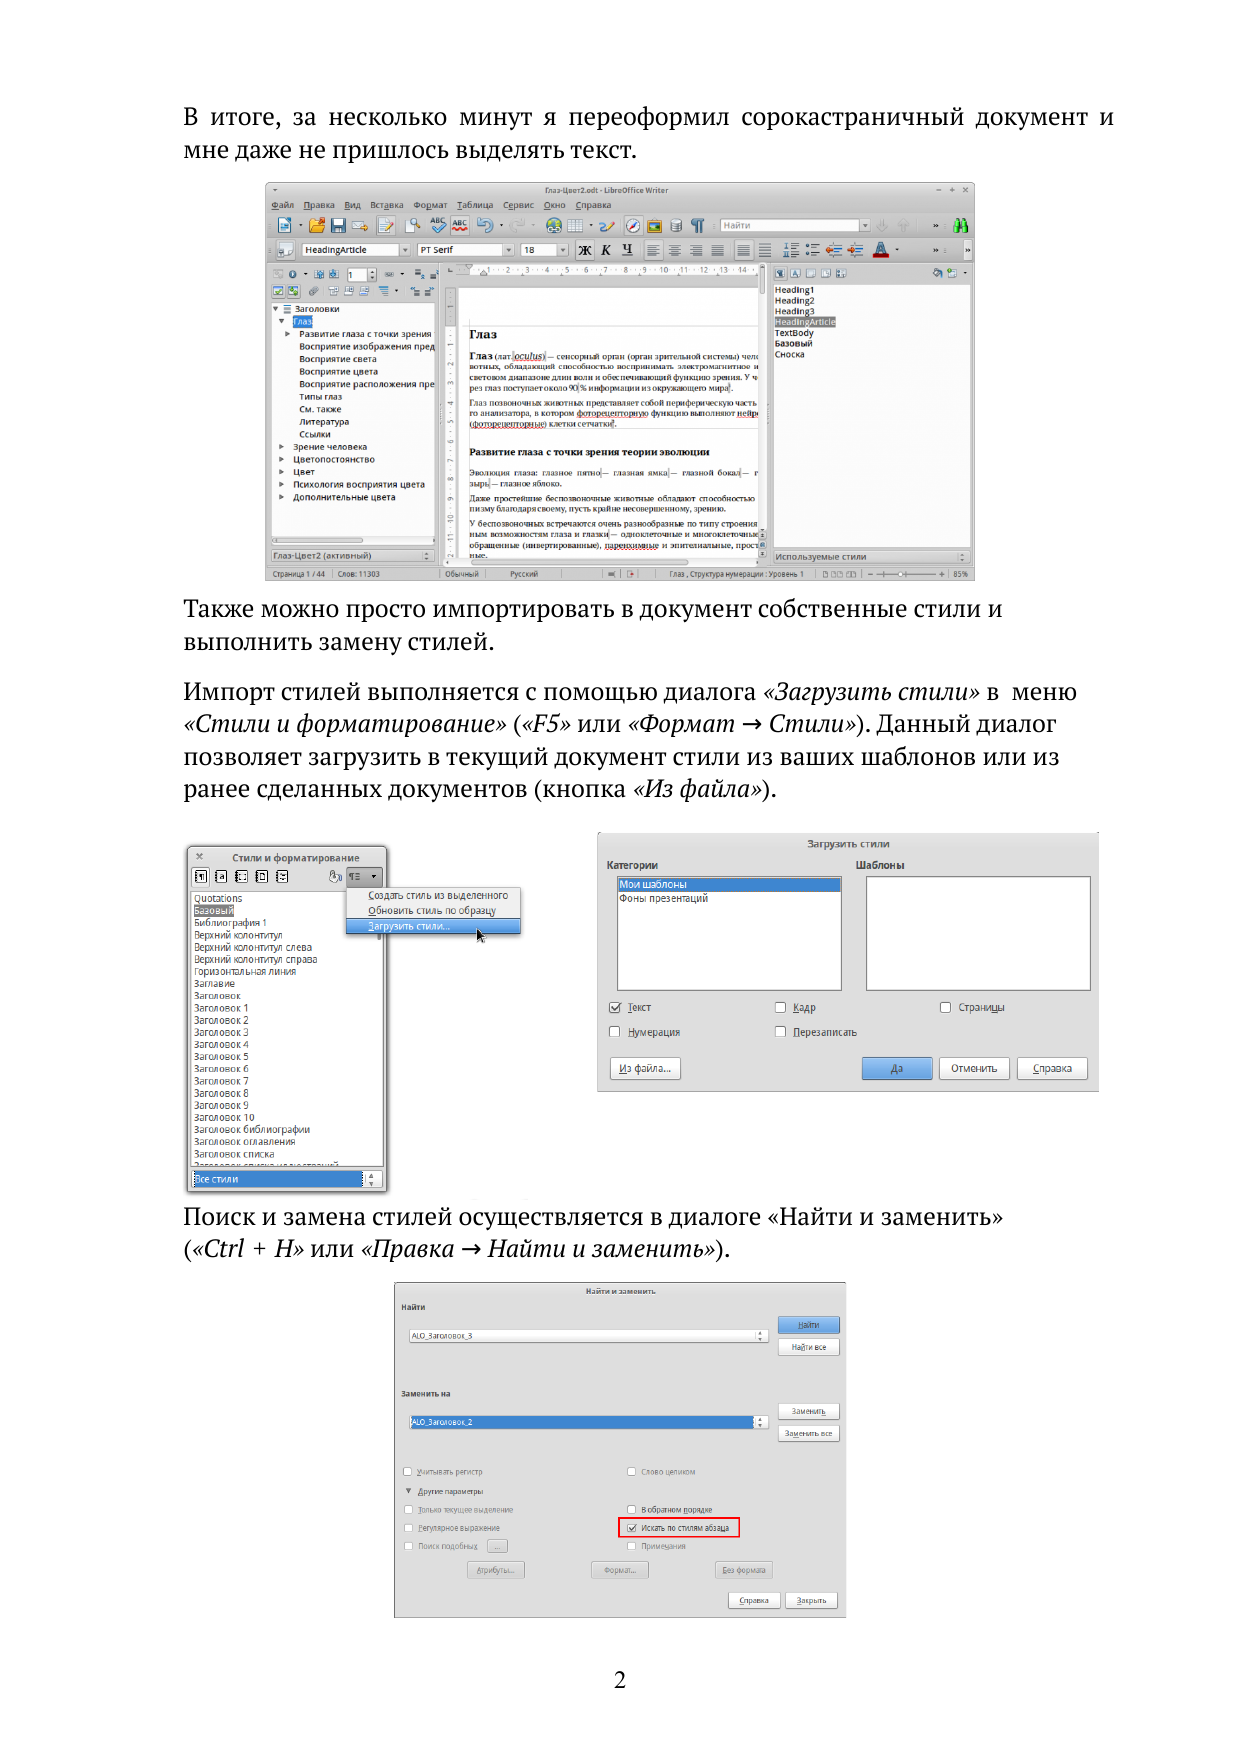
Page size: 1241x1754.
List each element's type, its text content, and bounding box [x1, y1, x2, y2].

text Также можно просто импортировать в документ собственные стили и выполнить замену стилей. [183, 592, 1116, 657]
picture [597, 832, 1099, 1092]
text Импорт стилей выполняется с помощью диалога «Загрузить стили» в меню «Стили и форматирование» («F5» или «Формат → Стили»). Данный диалог позволяет загрузить в текущий документ стили из ваших шаблонов или из ранее сделанных документов (кнопка «Из файла»). [183, 675, 1116, 804]
picture [394, 1282, 847, 1618]
text В итоге, за несколько минут я переоформил сорокастраничный документ и мне даже не пришлось выделять текст. [183, 100, 1116, 165]
picture [265, 182, 975, 581]
text Поиск и замена стилей осуществляется в диалоге «Найти и заменить» («Ctrl + H» или «Правка → Найти и заменить»). [183, 822, 1116, 1265]
picture [182, 840, 528, 1200]
